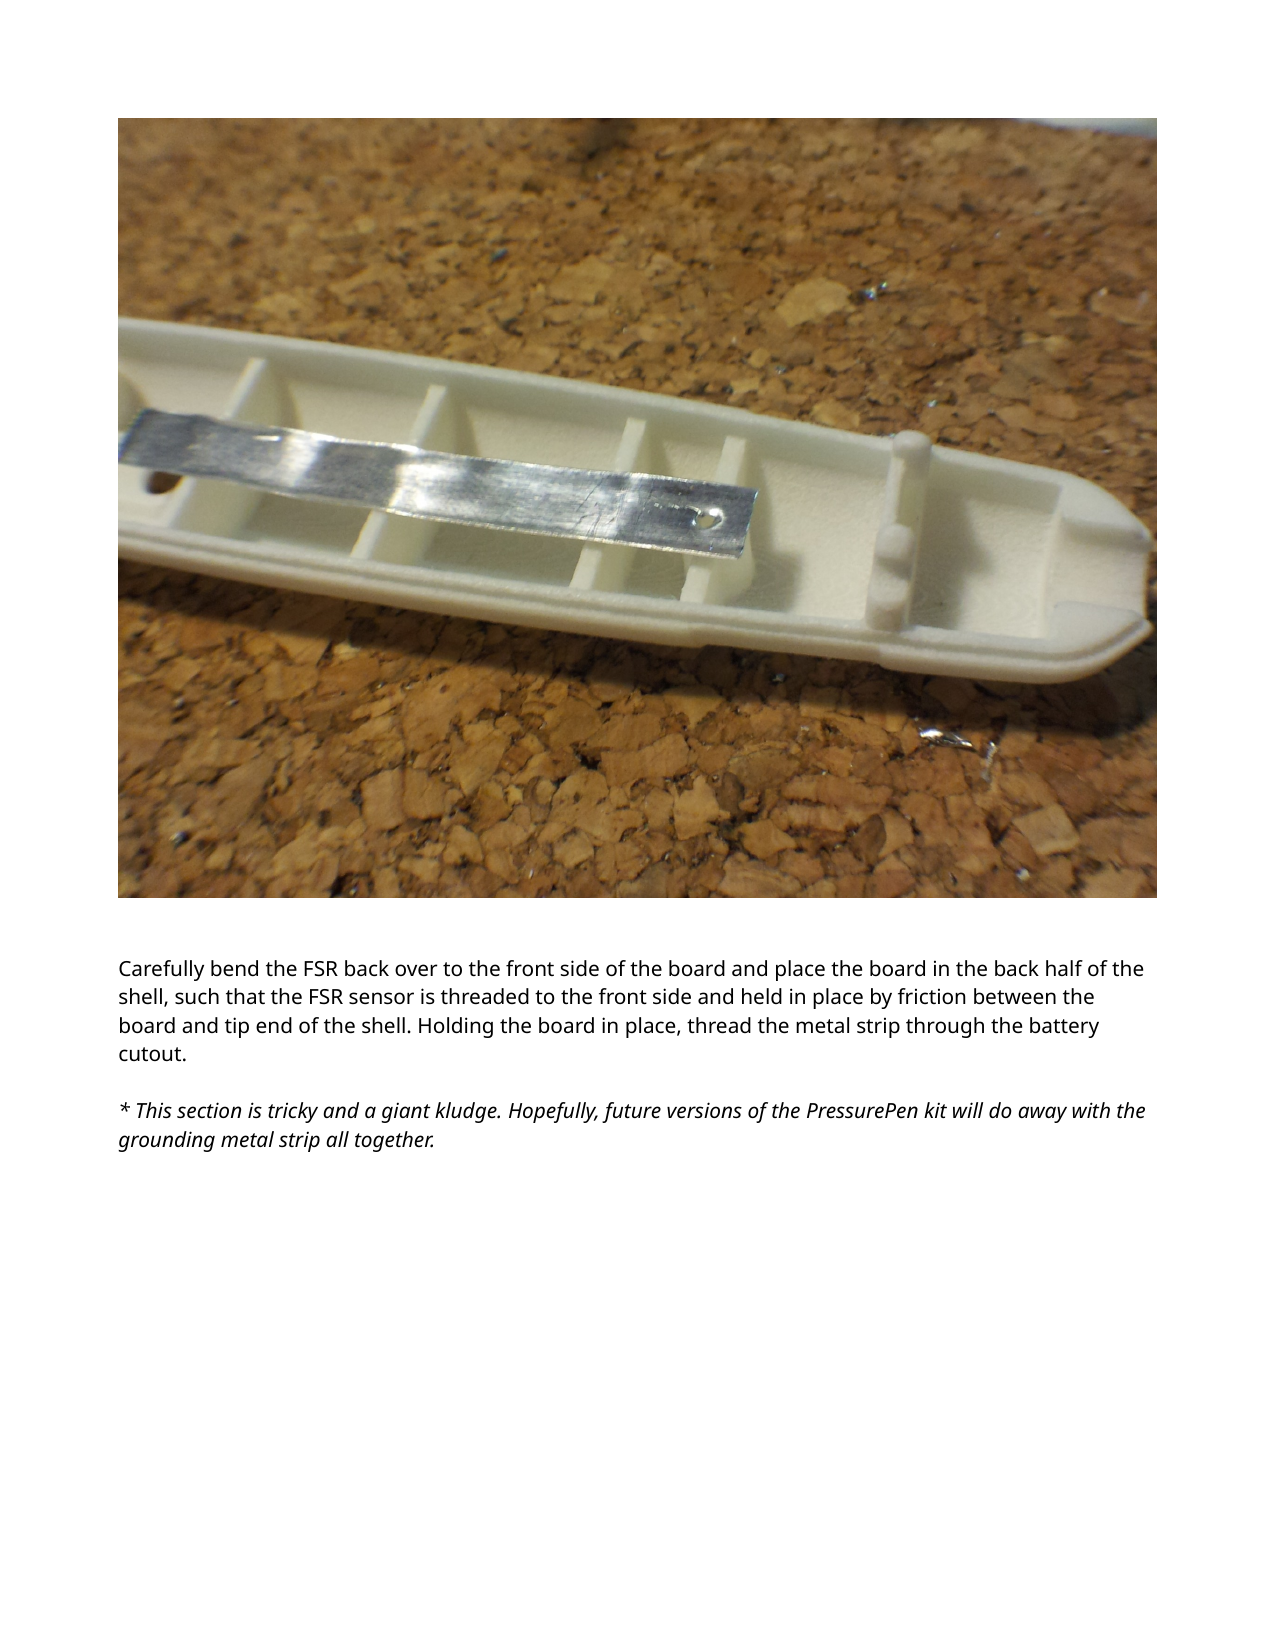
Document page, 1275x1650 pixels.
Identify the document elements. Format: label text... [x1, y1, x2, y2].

text Carefully bend the FSR back over to the front side of the board and place the board in the back half of the shell, such that the FSR sensor is threaded to the front side and held in place by friction between the board and tip end of the shell. Holding the board in place, thread the metal strip through the battery cutout. [118, 954, 1157, 1068]
picture [118, 118, 1157, 898]
text * This section is tricky and a giant kludge. Hopefully, future versions of the PressurePen kit will do away with the grounding metal strip all together. [118, 1096, 1157, 1153]
